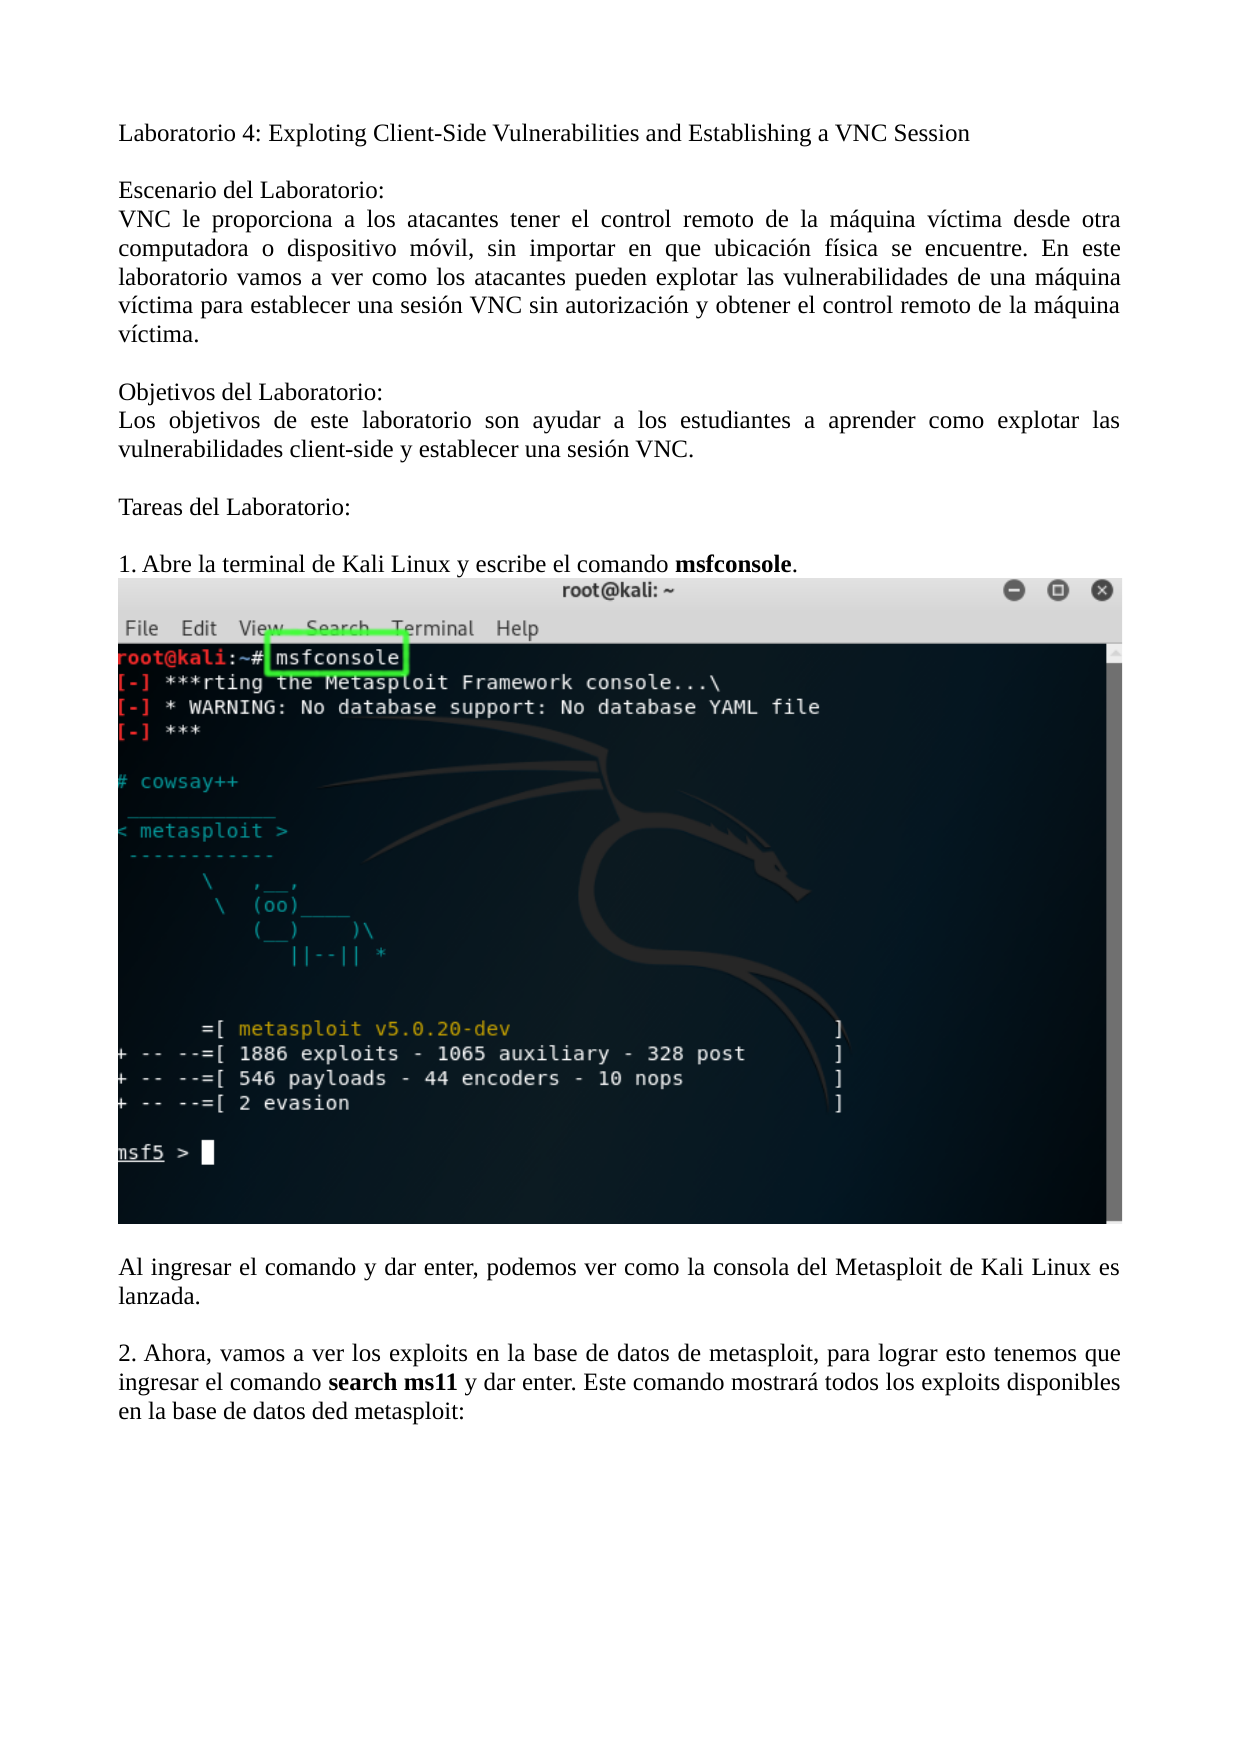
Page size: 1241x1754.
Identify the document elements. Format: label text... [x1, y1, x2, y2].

text 1. Abre la terminal de Kali Linux y escribe el comando msfconsole. [118, 549, 1122, 578]
text 2. Ahora, vamos a ver los exploits en la base de datos de metasploit, para lograr esto tenemos que ingresar el comando search ms11 y dar enter. Este comando mostrará todos los exploits disponibles en la base de datos ded metasploit: [118, 1338, 1122, 1425]
text Laboratorio 4: Exploting Client-Side Vulnerabilities and Establishing a VNC Session [118, 118, 1122, 147]
text Escenario del Laboratorio: [118, 176, 1122, 204]
text Tareas del Laboratorio: [118, 492, 1122, 521]
picture [118, 578, 1123, 1224]
text Objetivos del Laboratorio: [118, 377, 1122, 406]
text VNC le proporciona a los atacantes tener el control remoto de la máquina víctima desde otra computadora o dispositivo móvil, sin importar en que ubicación física se encuentre. En este laboratorio vamos a ver como los atacantes pueden explotar las vulnerabilidades de una máquina víctima para establecer una sesión VNC sin autorización y obtener el control remoto de la máquina víctima. [118, 204, 1122, 348]
text Al ingresar el comando y dar enter, podemos ver como la consola del Metasploit de Kali Linux es lanzada. [118, 1252, 1122, 1310]
text Los objetivos de este laboratorio son ayudar a los estudiantes a aprender como explotar las vulnerabilidades client-side y establecer una sesión VNC. [118, 406, 1122, 463]
